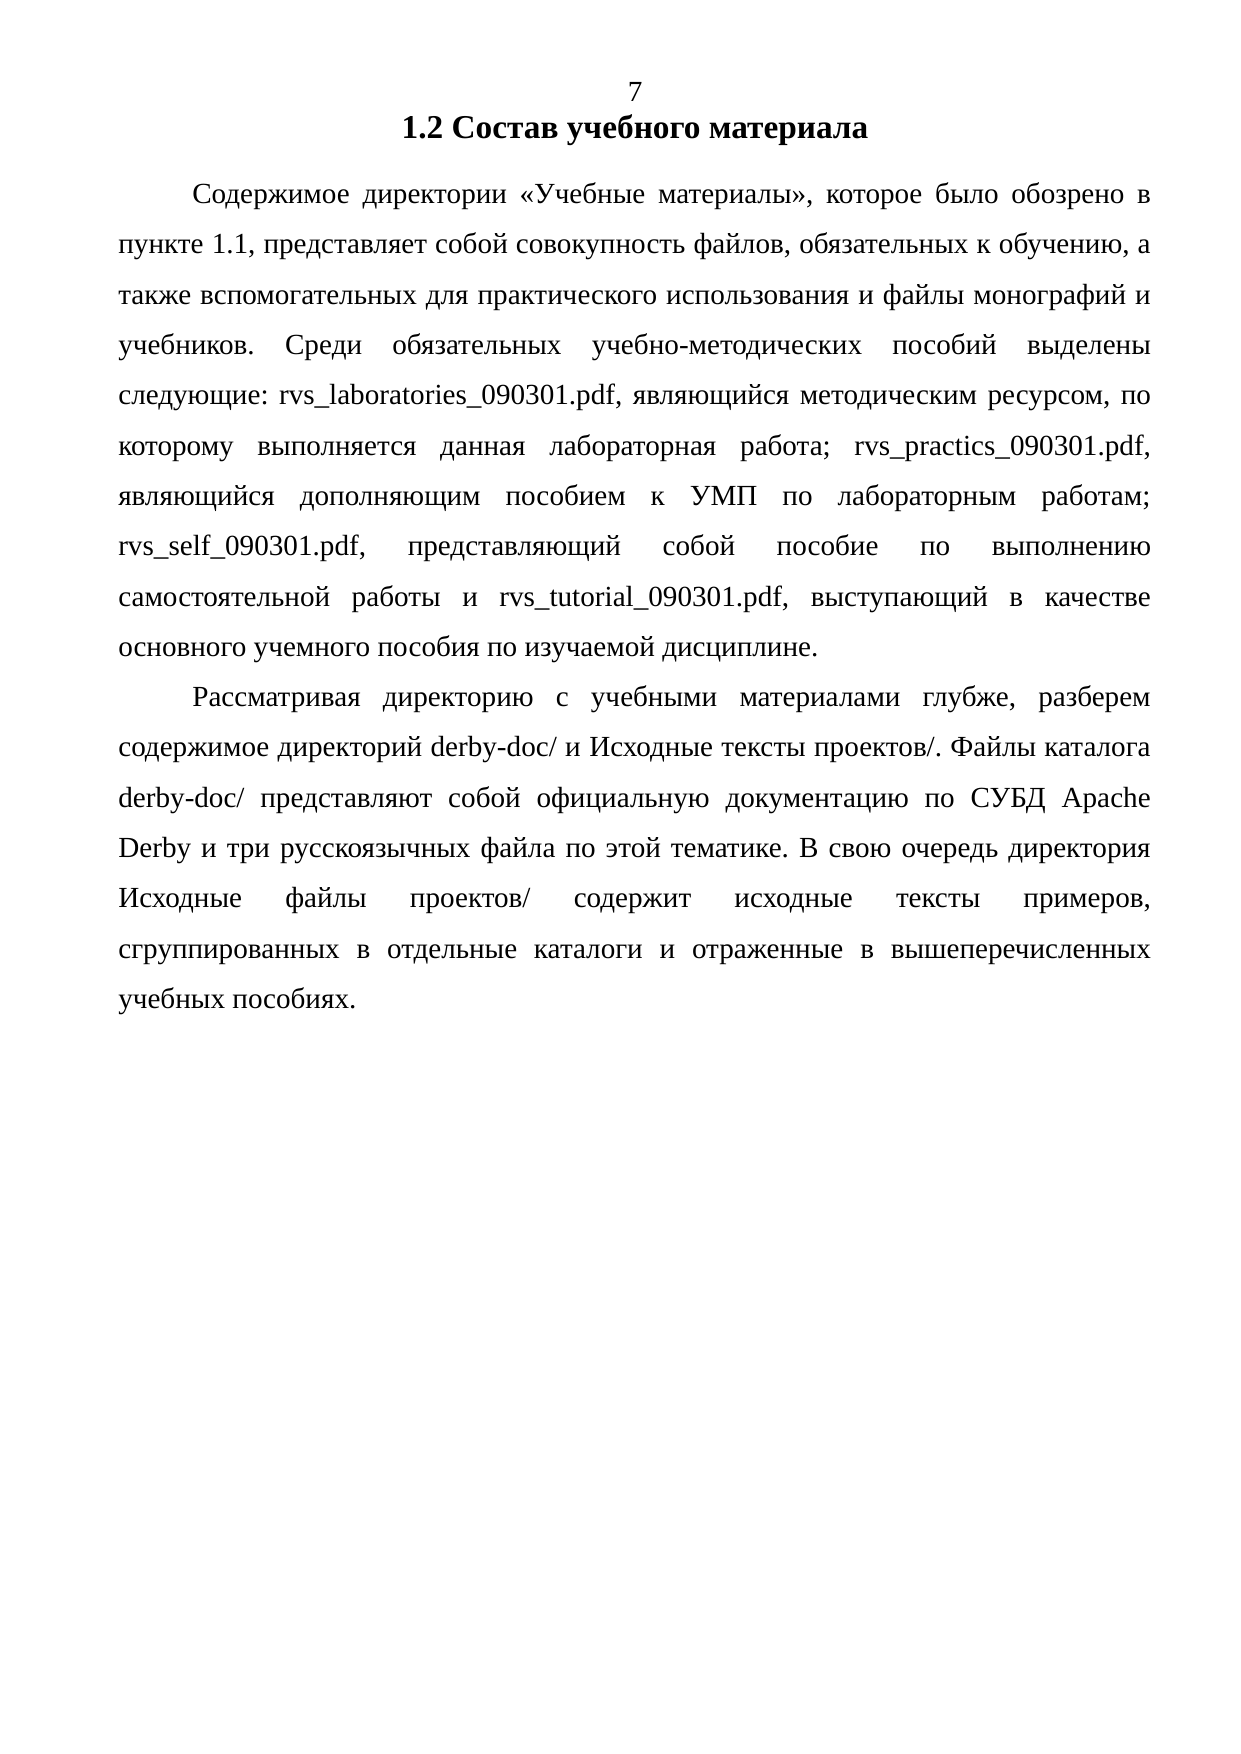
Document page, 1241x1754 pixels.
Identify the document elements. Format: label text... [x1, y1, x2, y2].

text Содержимое директории «Учебные материалы», которое было обозрено в пункте 1.1, представляет собой совокупность файлов, обязательных к обучению, а также вспомогательных для практического использования и файлы монографий и учебников. Среди обязательных учебно-методических пособий выделены следующие: rvs_laboratories_090301.pdf, являющийся методическим ресурсом, по которому выполняется данная лабораторная работа; rvs_practics_090301.pdf, являющийся дополняющим пособием к УМП по лабораторным работам; rvs_self_090301.pdf, представляющий собой пособие по выполнению самостоятельной работы и rvs_tutorial_090301.pdf, выступающий в качестве основного учемного пособия по изучаемой дисциплине. [118, 176, 1152, 662]
subtitle 1.2 Состав учебного материала [118, 107, 1152, 146]
text Рассматривая директорию с учебными материалами глубже, разберем содержимое директорий derby-doc/ и Исходные тексты проектов/. Файлы каталога derby-doc/ представляют собой официальную документацию по СУБД Apache Derby и три русскоязычных файла по этой тематике. В свою очередь директория Исходные файлы проектов/ содержит исходные тексты примеров, сгруппированных в отдельные каталоги и отраженные в вышеперечисленных учебных пособиях. [118, 679, 1152, 1015]
